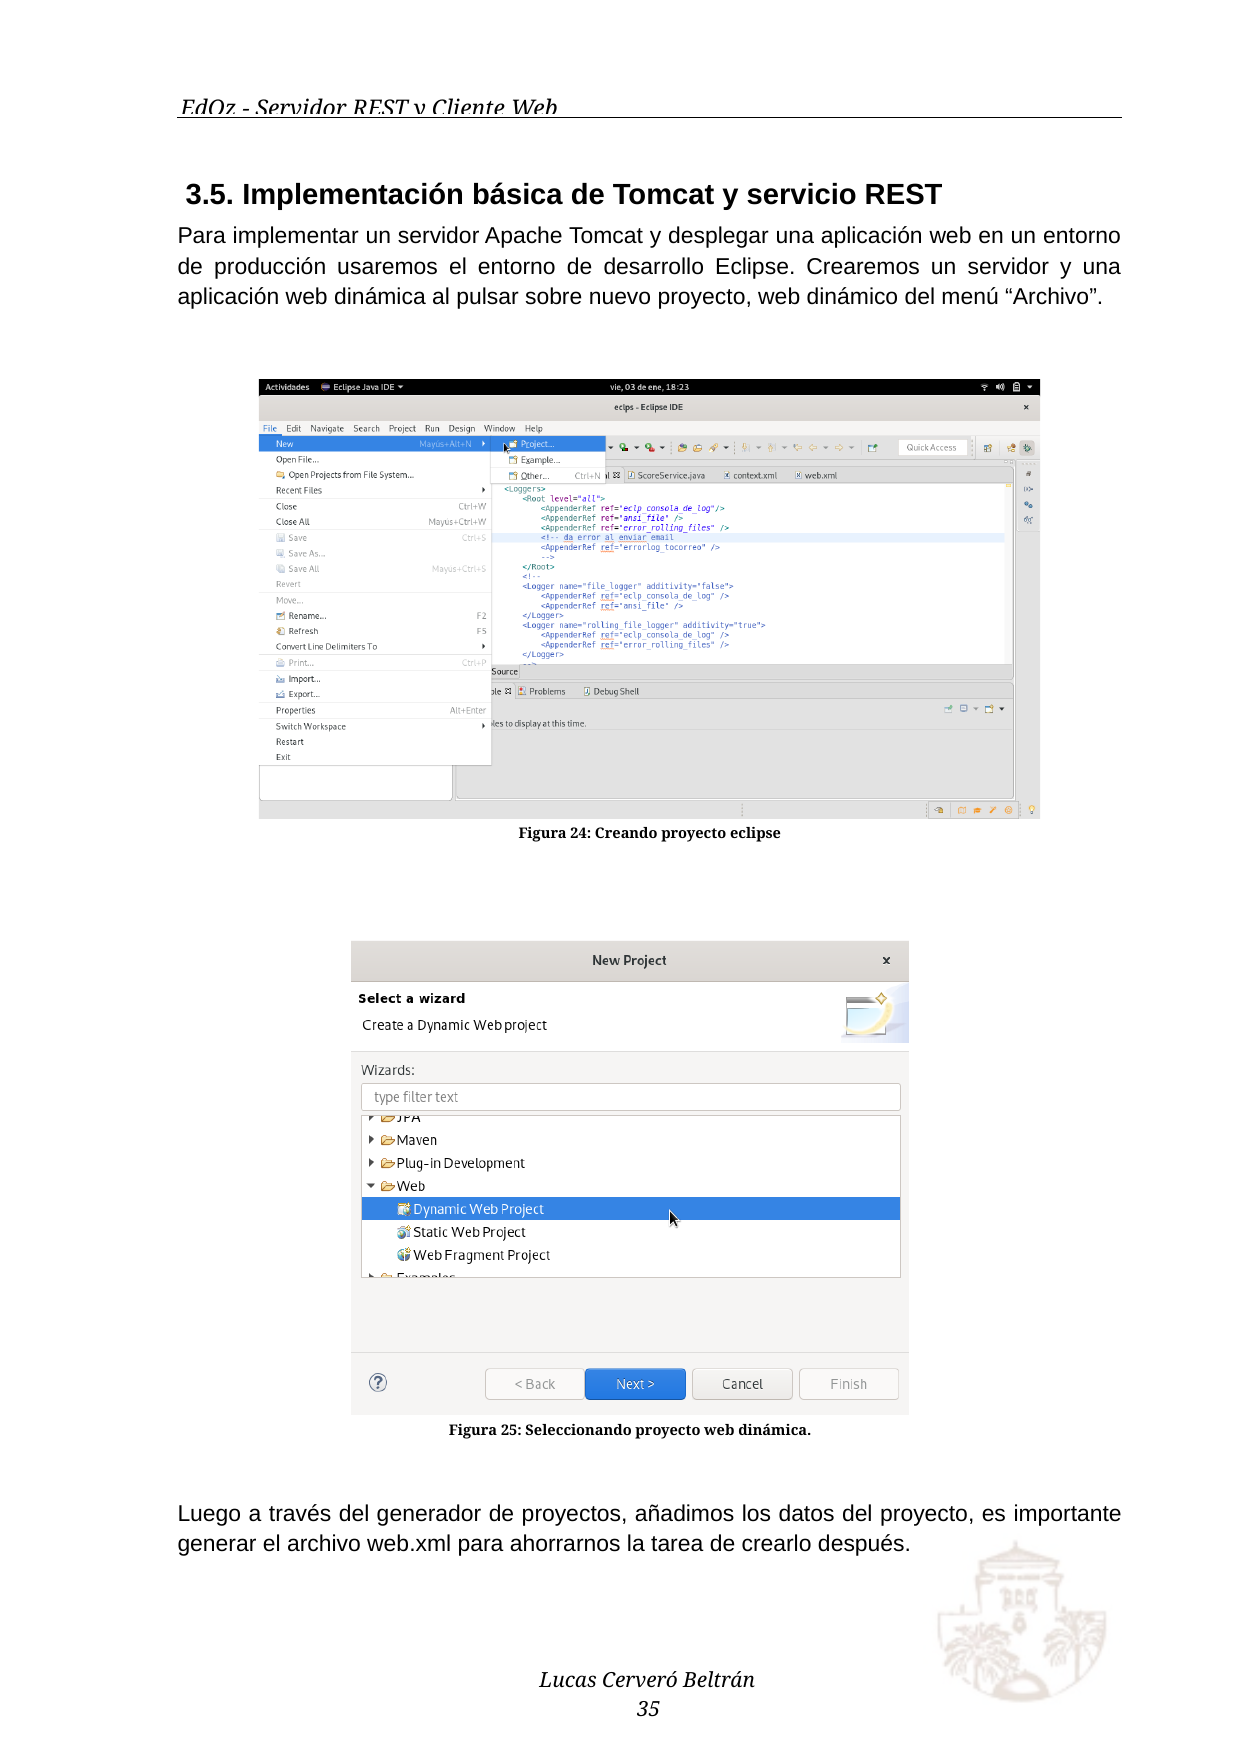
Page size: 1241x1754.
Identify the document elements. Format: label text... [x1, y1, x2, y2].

text Figura 25: Seleccionando proyecto web dinámica. [351, 1415, 909, 1439]
text Figura 24: Creando proyecto eclipse [259, 819, 1040, 842]
text Luego a través del generador de proyectos, añadimos los datos del proyecto, es importante generar el archivo web.xml para ahorrarnos la tarea de crearlo después. [177, 1500, 1122, 1557]
text Para implementar un servidor Apache Tomcat y desplegar una aplicación web en un entorno de producción usaremos el entorno de desarrollo Eclipse. Crearemos un servidor y una aplicación web dinámica al pulsar sobre nuevo proyecto, web dinámico del menú “Archivo”. [177, 222, 1122, 309]
list Implementación básica de Tomcat y servicio REST [177, 177, 1122, 211]
picture [258, 379, 1041, 819]
picture [351, 940, 909, 1415]
